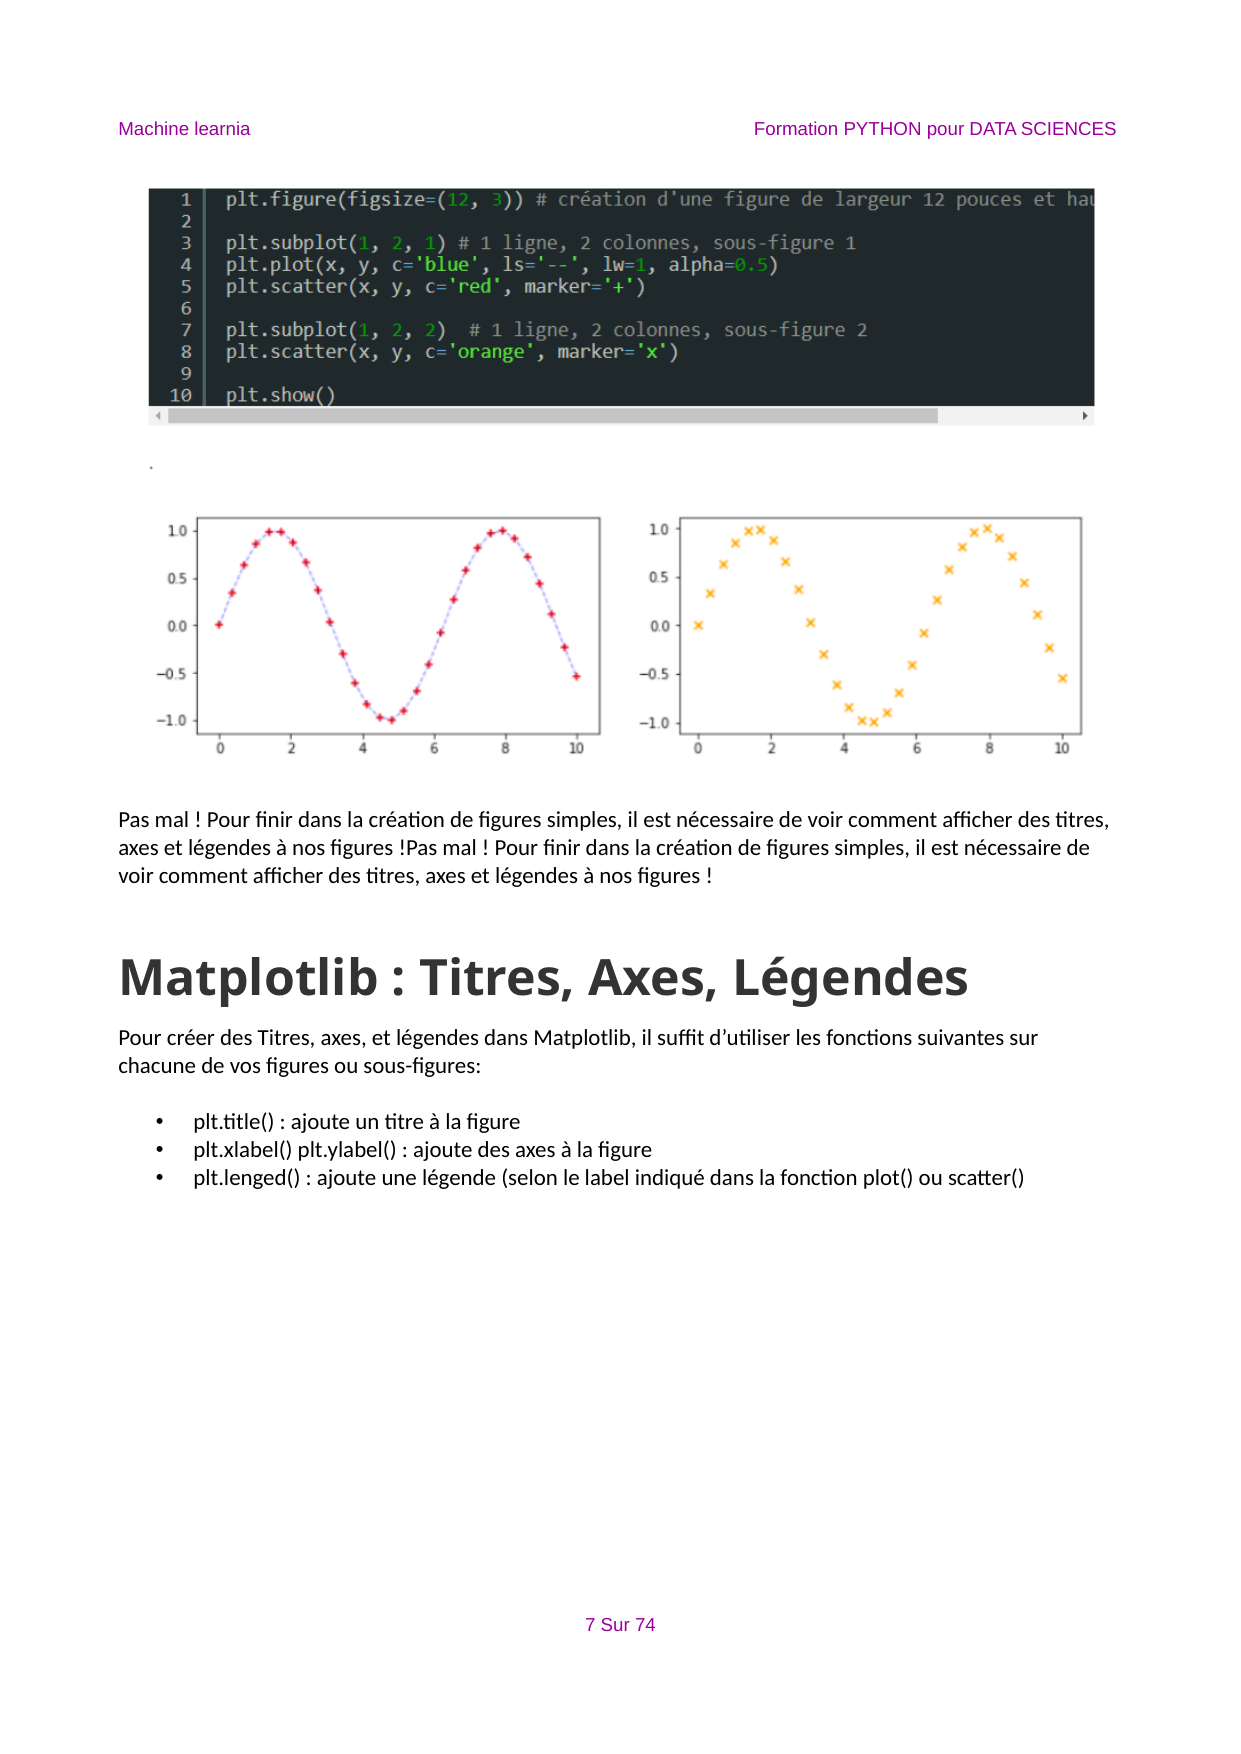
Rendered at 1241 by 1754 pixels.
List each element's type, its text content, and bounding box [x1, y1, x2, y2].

list plt.xlabel() plt.ylabel() : ajoute des axes à la figure [156, 1135, 1122, 1163]
text Pas mal ! Pour finir dans la création de figures simples, il est nécessaire de voir comment afficher des titres, axes et légendes à nos figures !Pas mal ! Pour finir dans la création de figures simples, il est nécessaire de voir comment afficher des titres, axes et légendes à nos figures ! [118, 805, 1122, 889]
text Pour créer des Titres, axes, et légendes dans Matplotlib, il suffit d’utiliser les fonctions suivantes sur chacune de vos figures ou sous-figures: [118, 1023, 1122, 1079]
subtitle Matplotlib : Titres, Axes, Légendes [118, 942, 1122, 1010]
picture [118, 176, 1122, 777]
list plt.title() : ajoute un titre à la figure [156, 1107, 1122, 1135]
list plt.lenged() : ajoute une légende (selon le label indiqué dans la fonction plot() ou scatter() [156, 1163, 1122, 1191]
